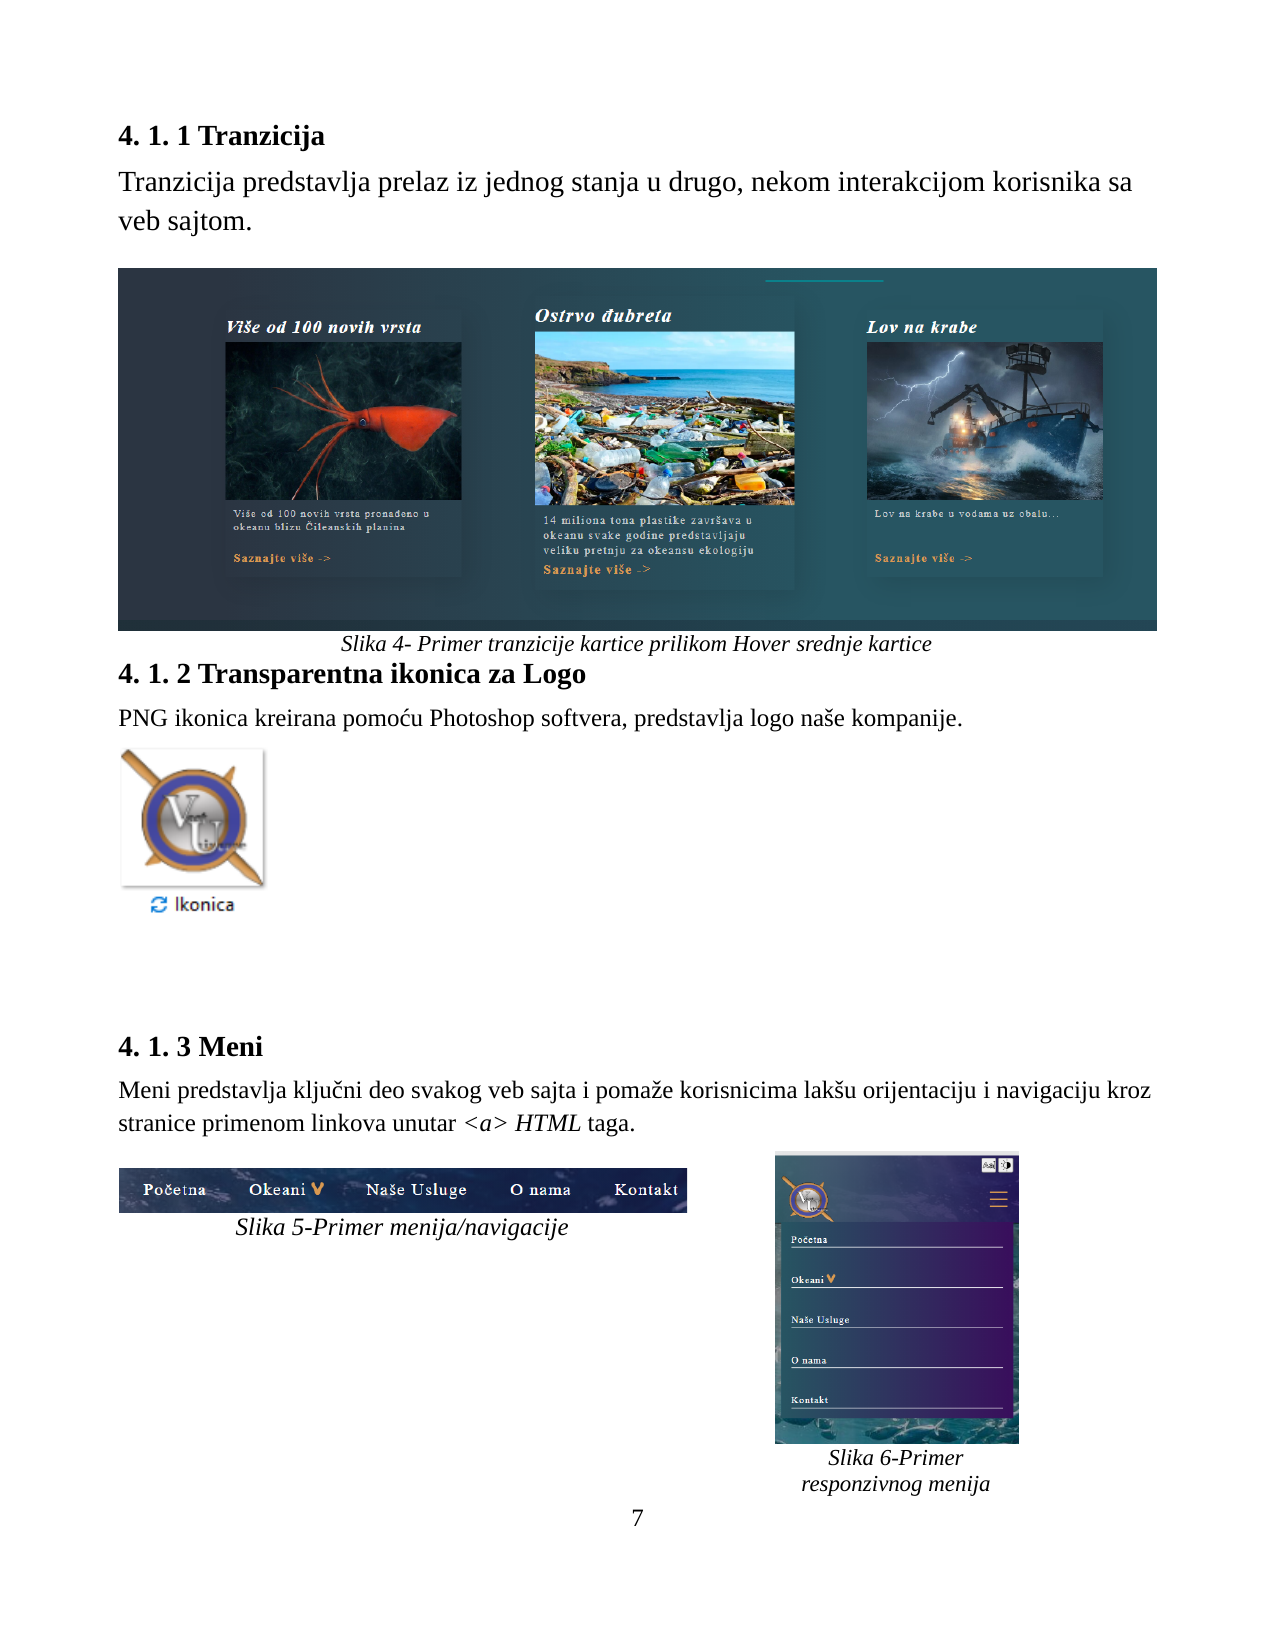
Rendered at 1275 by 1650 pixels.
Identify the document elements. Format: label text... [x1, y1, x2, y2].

text Meni predstavlja ključni deo svakog veb sajta i pomaže korisnicima lakšu orijentaciju i navigaciju kroz stranice primenom linkova unutar <a> HTML taga. [118, 1075, 1157, 1137]
subtitle [118, 256, 1157, 268]
subtitle 4. 1. 1 Tranzicija [118, 118, 1157, 152]
subtitle 4. 1. 2 Transparentna ikonica za Logo [118, 657, 1157, 690]
subtitle 4. 1. 3 Meni [118, 1029, 1157, 1062]
text Slika 4- Primer tranzicije kartice prilikom Hover srednje kartice [118, 631, 1157, 657]
picture [119, 1168, 688, 1213]
picture [775, 1151, 1019, 1444]
text PNG ikonica kreirana pomoću Photoshop softvera, predstavlja logo naše kompanije. [118, 703, 1157, 731]
text Slika 6-Primer responzivnog menija [775, 1444, 1019, 1497]
picture [118, 268, 1157, 631]
text Slika 5-Primer menija/navigacije [119, 1213, 687, 1241]
picture [120, 745, 271, 919]
text Tranzicija predstavlja prelaz iz jednog stanja u drugo, nekom interakcijom korisnika sa veb sajtom. [118, 164, 1157, 236]
